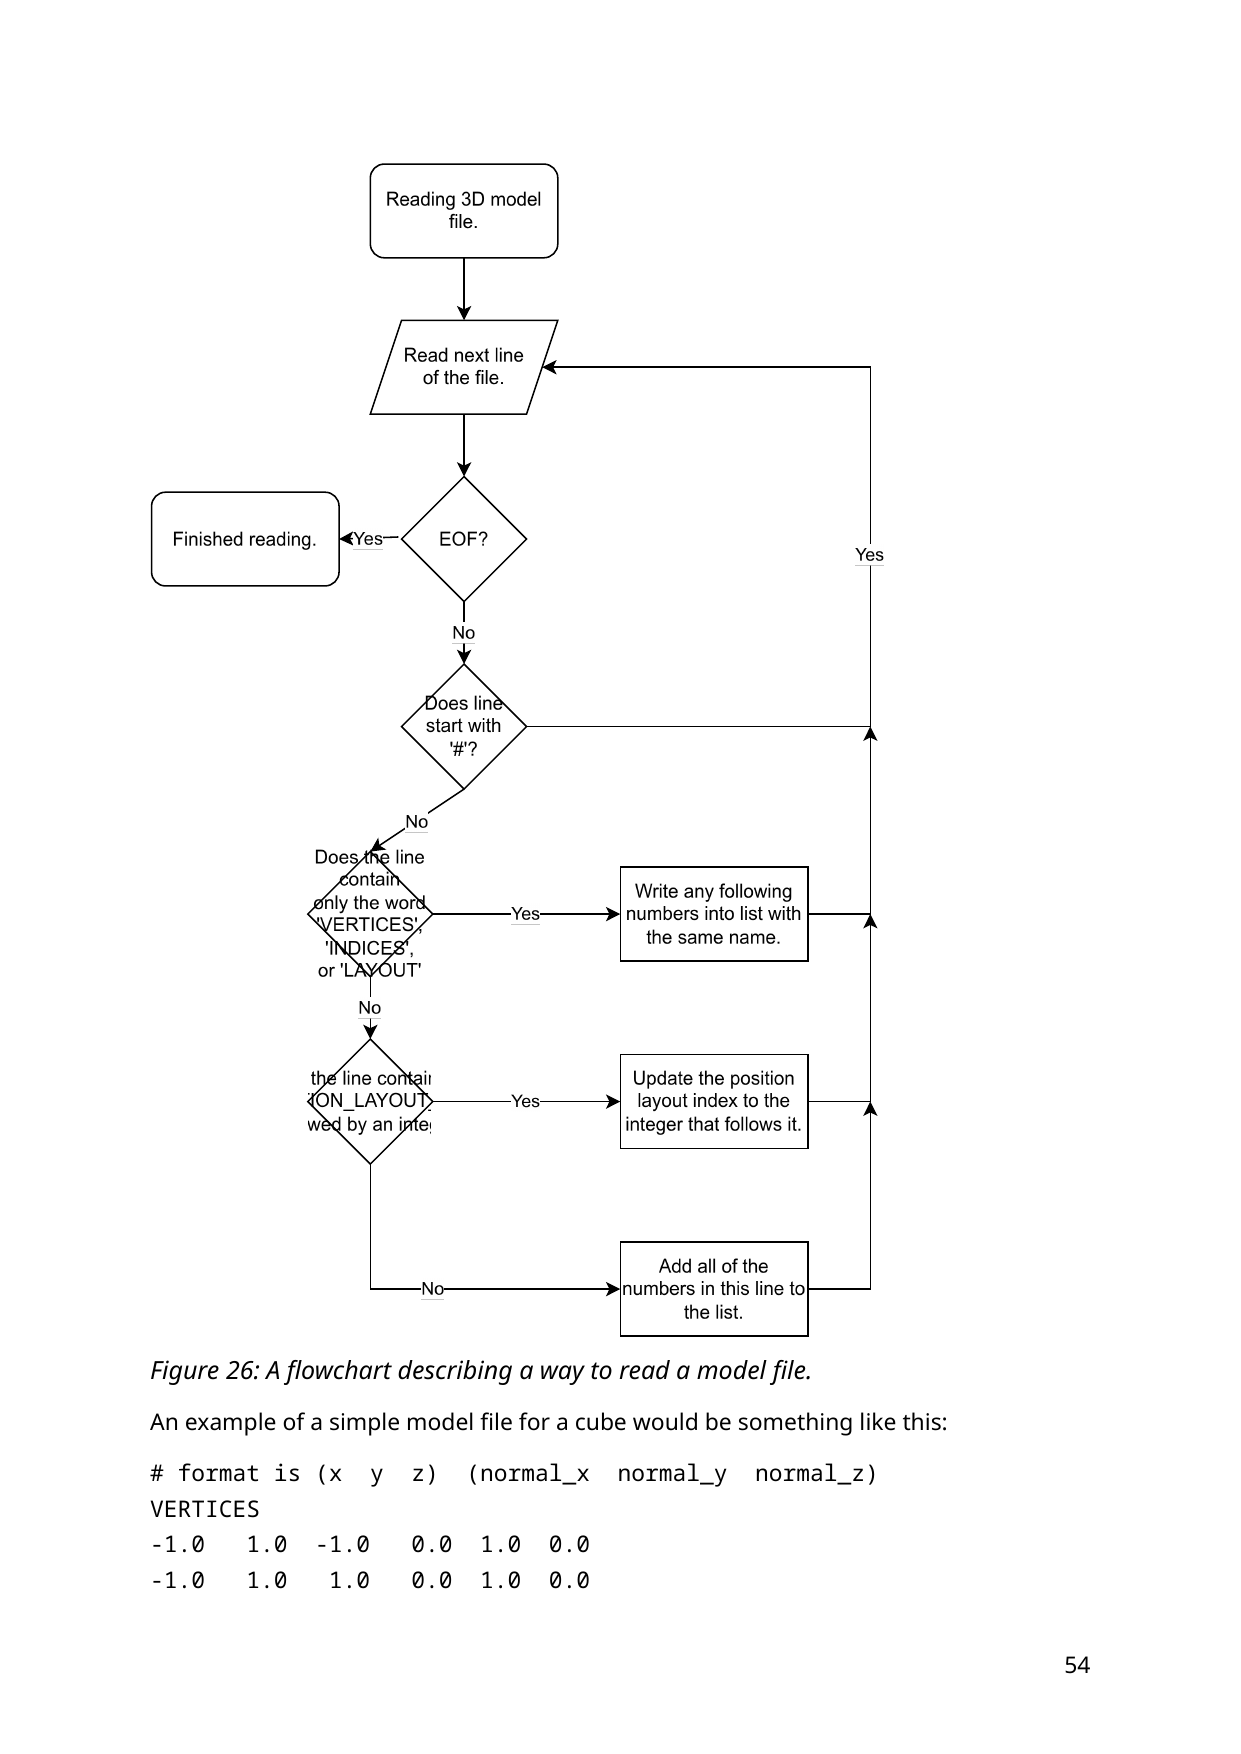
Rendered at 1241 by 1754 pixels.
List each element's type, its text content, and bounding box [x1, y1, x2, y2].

text -1.0 1.0 -1.0 0.0 1.0 0.0 [150, 1528, 1090, 1560]
text Figure 26: A flowchart describing a way to read a model file. [150, 1337, 886, 1387]
text -1.0 1.0 1.0 0.0 1.0 0.0 [150, 1564, 1090, 1596]
text VERTICES [150, 1492, 1090, 1524]
text An example of a simple model file for a cube would be something like this: [150, 1406, 1090, 1437]
text # format is (x y z) (normal_x normal_y normal_z) [150, 1457, 1090, 1488]
